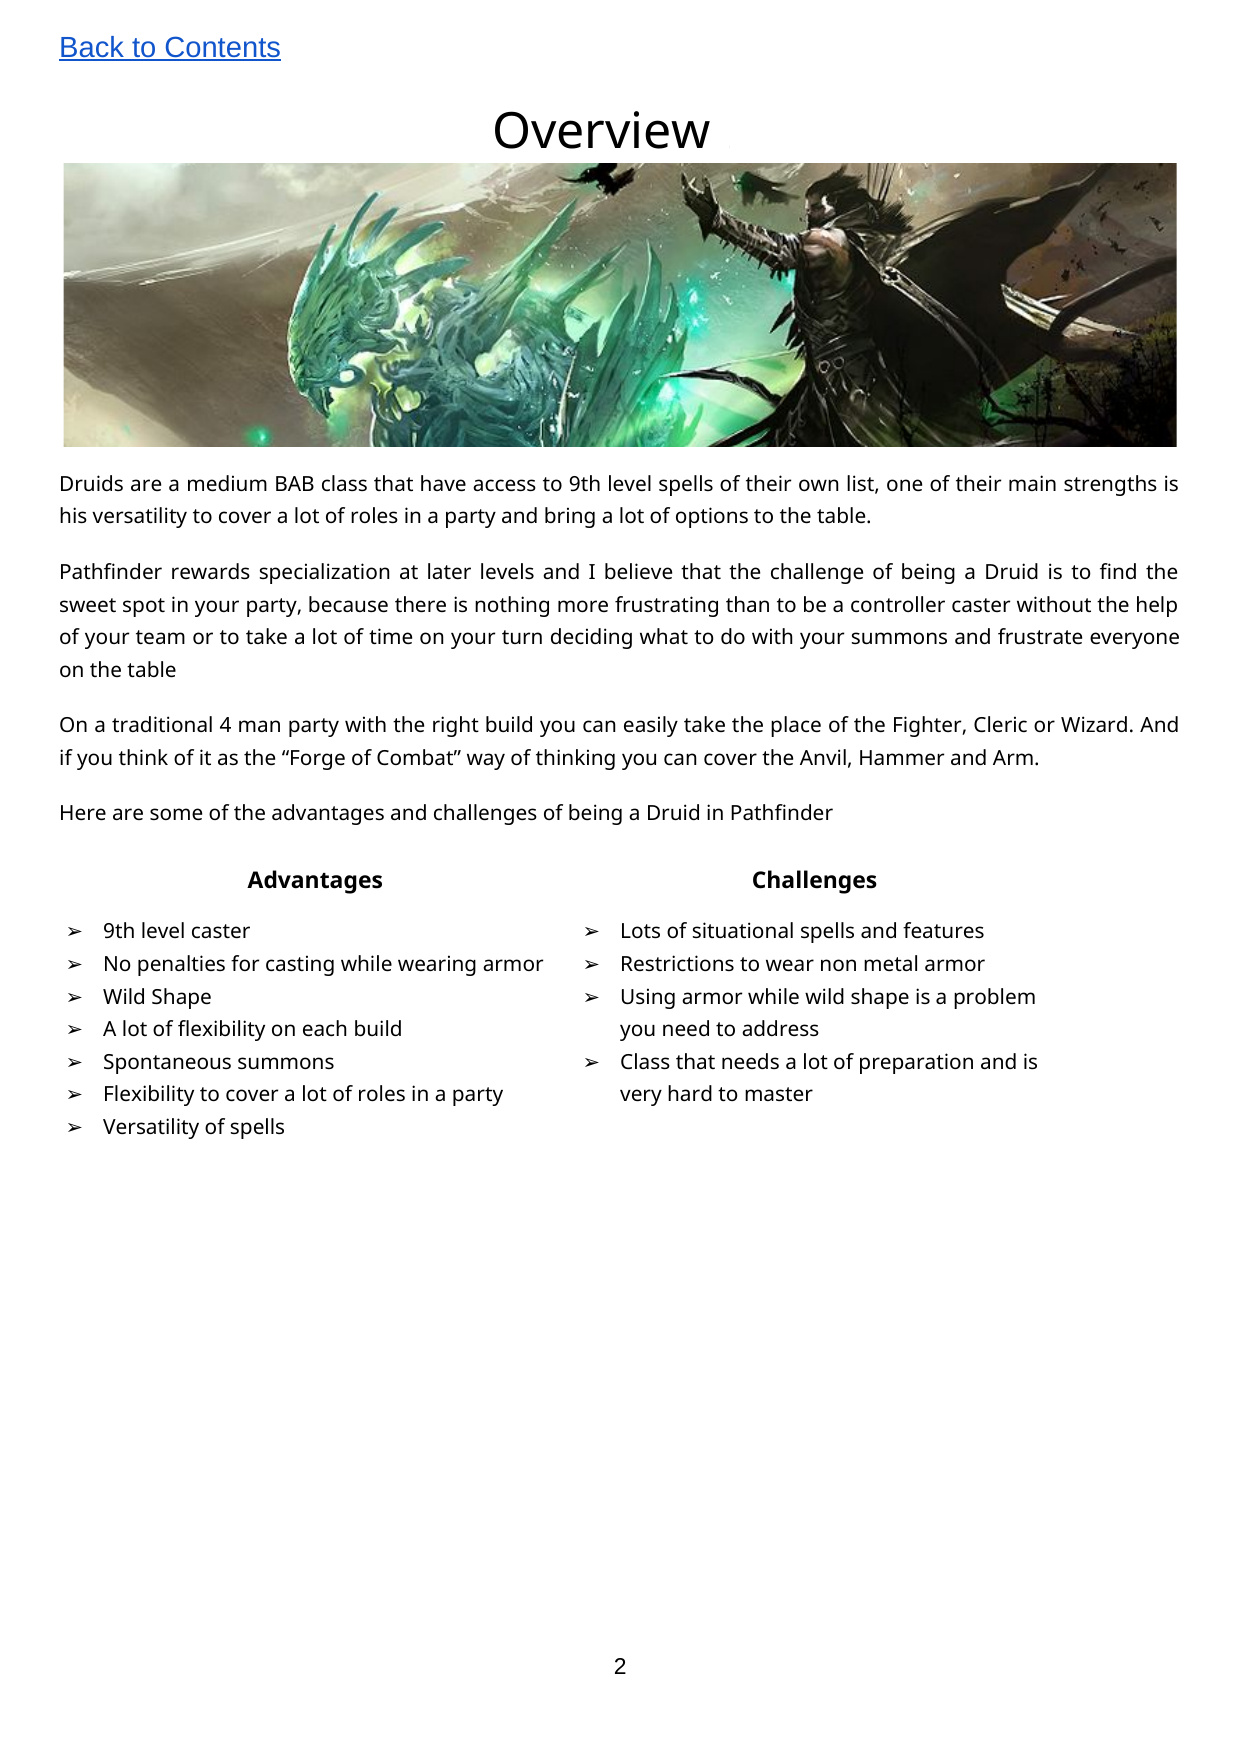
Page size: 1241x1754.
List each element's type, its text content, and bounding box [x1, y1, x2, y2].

table_cell Lots of situational spells and features Restrictions to wear non metal armor Using armor while wild shape is a problem you need to address Class that needs a lot of preparation and is very hard to master [571, 906, 1057, 1184]
table_cell 9th level caster No penalties for casting while wearing armor Wild Shape A lot of flexibility on each build Spontaneous summons Flexibility to cover a lot of roles in a party Versatility of spells [59, 906, 571, 1184]
text On a traditional 4 man party with the right build you can easily take the place of the Fighter, Cleric or Wizard. And if you think of it as the “Forge of Combat” way of thinking you can cover the Anvil, Hammer and Arm. [59, 710, 1181, 771]
title Overview [59, 95, 1181, 163]
text Pathfinder rewards specialization at later levels and I believe that the challenge of being a Druid is to find the sweet spot in your party, because there is nothing more frustrating than to be a controller caster without the help of your team or to take a lot of time on your turn deciding what to do with your summons and frustrate everyone on the table [59, 557, 1181, 683]
table_header Challenges [571, 854, 1057, 906]
table_header Advantages [59, 854, 571, 906]
text Here are some of the advantages and challenges of being a Druid in Pathfinder [59, 798, 1181, 827]
text Druids are a medium BAB class that have access to 9th level spells of their own list, one of their main strengths is his versatility to cover a lot of roles in a party and bring a lot of options to the table. [59, 469, 1181, 530]
picture [63, 163, 1177, 447]
